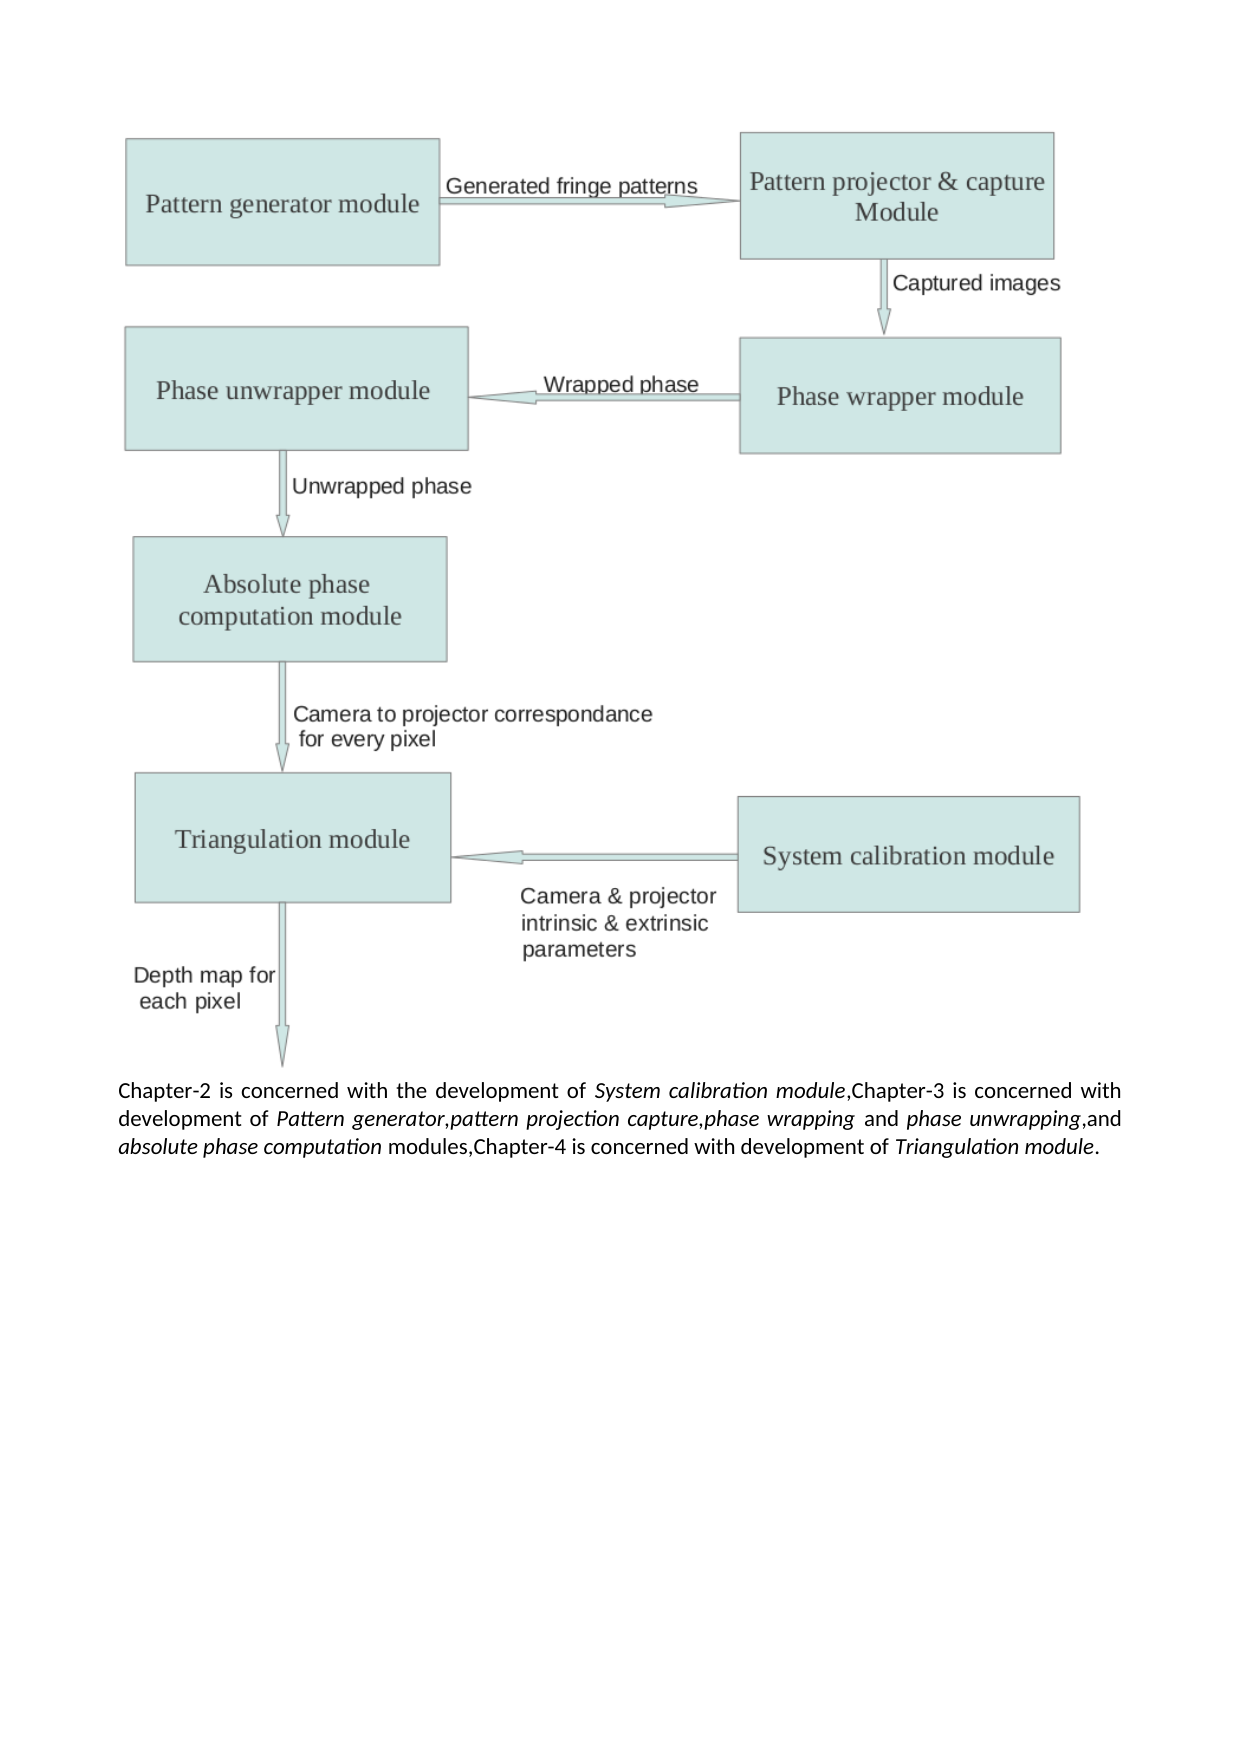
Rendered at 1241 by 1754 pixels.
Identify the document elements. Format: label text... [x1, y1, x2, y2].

picture [85, 118, 1090, 1076]
text Chapter-2 is concerned with the development of System calibration module,Chapter-3 is concerned with development of Pattern generator,pattern projection capture,phase wrapping and phase unwrapping,and absolute phase computation modules,Chapter-4 is concerned with development of Triangulation module. [118, 118, 1122, 1160]
